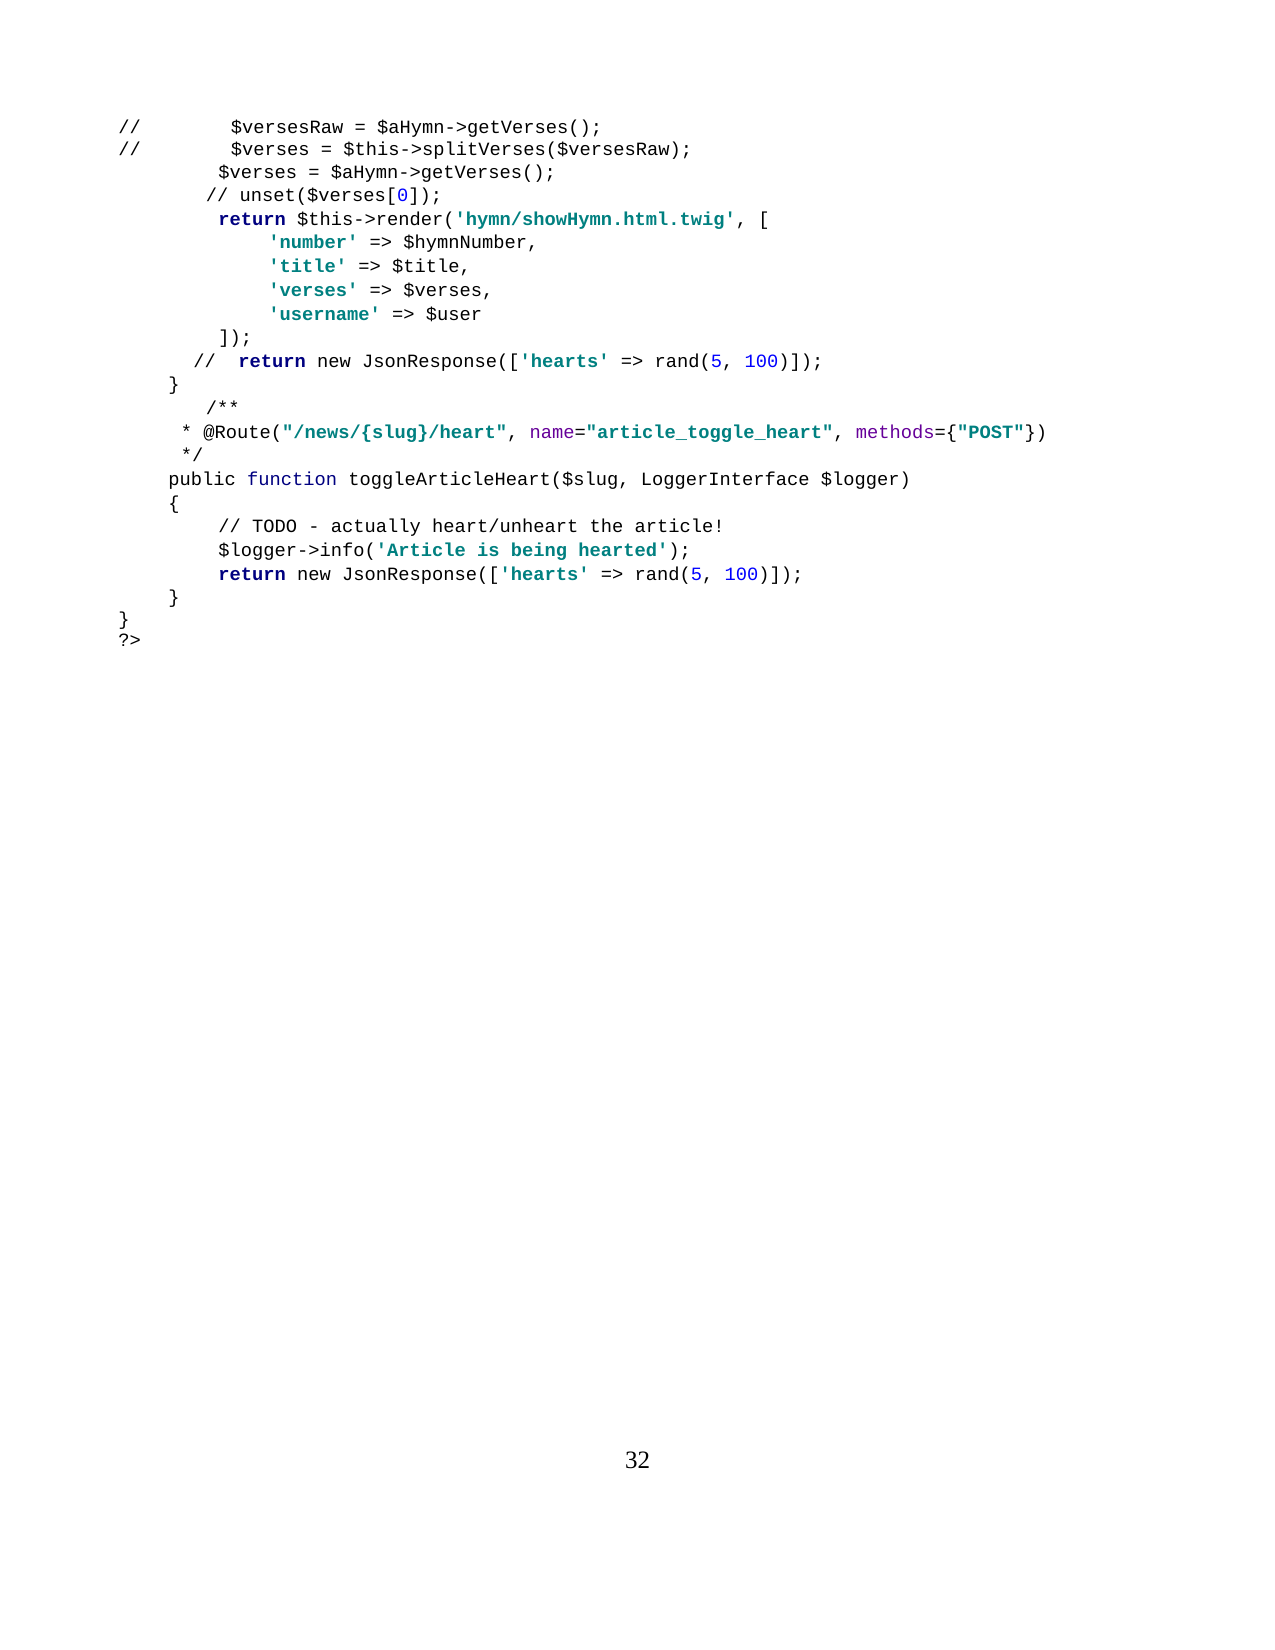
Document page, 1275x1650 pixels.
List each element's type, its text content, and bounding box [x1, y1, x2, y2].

text } [118, 373, 1157, 397]
text $logger->info('Article is being hearted'); [118, 539, 1157, 563]
text */ [118, 444, 1157, 468]
text $verses = $aHymn->getVerses(); [118, 161, 1157, 184]
text return $this->render('hymn/showHymn.html.twig', [ [118, 208, 1157, 232]
text } [118, 586, 1157, 610]
text ]); [118, 326, 1157, 350]
text return new JsonResponse(['hearts' => rand(5, 100)]); [118, 563, 1157, 586]
text } [118, 610, 1157, 631]
text 'username' => $user [118, 302, 1157, 326]
text 'verses' => $verses, [118, 279, 1157, 302]
text { [118, 492, 1157, 515]
text // unset($verses[0]); [118, 184, 1157, 208]
text // return new JsonResponse(['hearts' => rand(5, 100)]); [118, 350, 1157, 373]
text ?> [118, 631, 1157, 652]
text // $verses = $this->splitVerses($versesRaw); [118, 139, 1157, 161]
text public function toggleArticleHeart($slug, LoggerInterface $logger) [118, 468, 1157, 492]
text 'number' => $hymnNumber, [118, 232, 1157, 255]
text 'title' => $title, [118, 255, 1157, 279]
text /** [118, 397, 1157, 421]
text // $versesRaw = $aHymn->getVerses(); [118, 118, 1157, 139]
text // TODO - actually heart/unheart the article! [118, 515, 1157, 539]
text * @Route("/news/{slug}/heart", name="article_toggle_heart", methods={"POST"}) [118, 421, 1157, 444]
